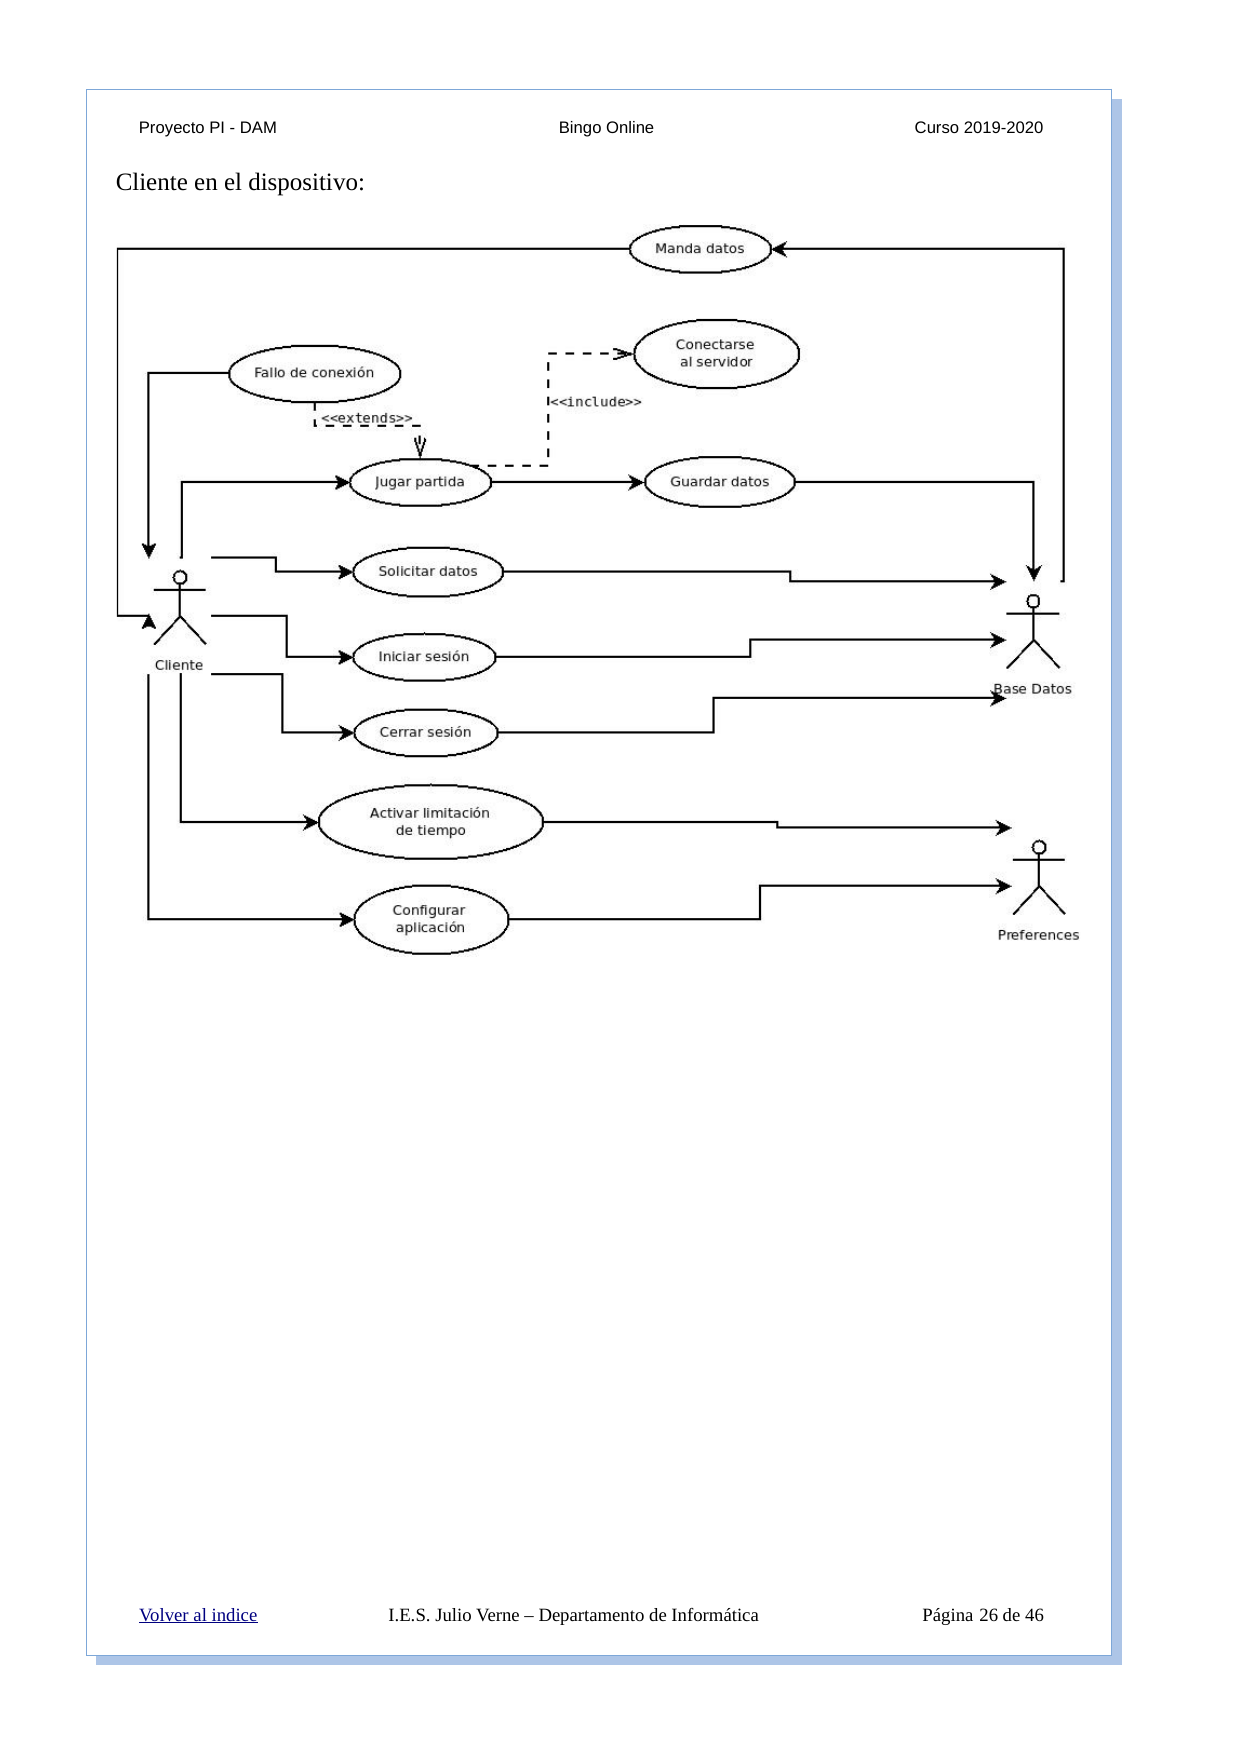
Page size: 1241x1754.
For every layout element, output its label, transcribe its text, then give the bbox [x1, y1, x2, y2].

text Cliente en el dispositivo: [116, 167, 1082, 196]
picture [116, 224, 1081, 957]
